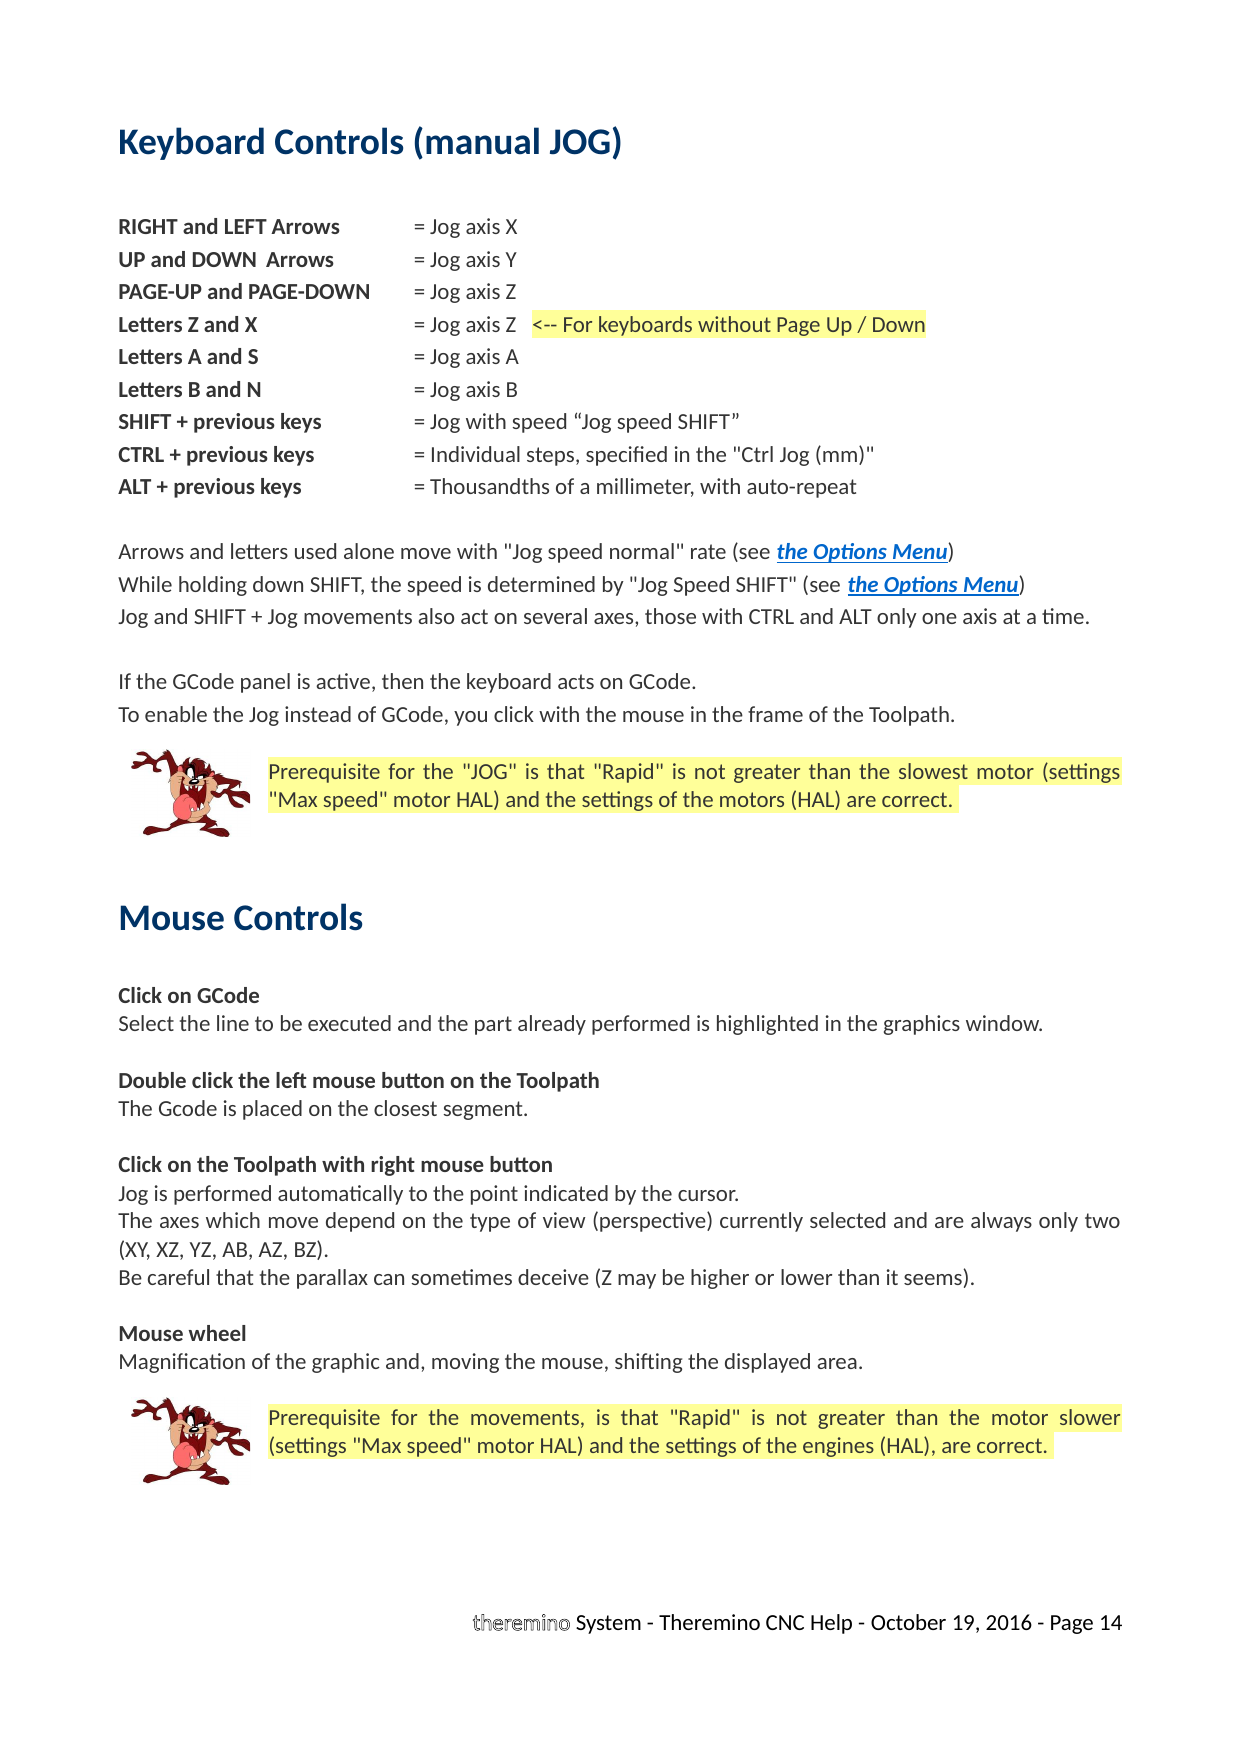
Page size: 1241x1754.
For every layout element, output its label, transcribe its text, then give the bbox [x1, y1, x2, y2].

text PAGE-UP and PAGE-DOWN = Jog axis Z [118, 274, 1122, 306]
text To enable the Jog instead of GCode, you click with the mouse in the frame of the Toolpath. [118, 696, 1122, 729]
text CTRL + previous keys = Individual steps, specified in the "Ctrl Jog (mm)" [118, 436, 1122, 469]
text The axes which move depend on the type of view (perspective) currently selected and are always only two (XY, XZ, YZ, AB, AZ, BZ). [118, 1207, 1122, 1263]
text Select the line to be executed and the part already performed is highlighted in the graphics window. [118, 1009, 1122, 1037]
text RIGHT and LEFT Arrows = Jog axis X [118, 209, 1122, 241]
text Double click the left mouse button on the Toolpath [118, 1066, 1122, 1094]
text The Gcode is placed on the closest segment. [118, 1094, 1122, 1122]
text Jog and SHIFT + Jog movements also act on several axes, those with CTRL and ALT only one axis at a time. [118, 599, 1122, 631]
text Jog is performed automatically to the point indicated by the cursor. [118, 1179, 1122, 1207]
text While holding down SHIFT, the speed is determined by "Jog Speed SHIFT" (see the Options Menu) [118, 566, 1122, 599]
subtitle Keyboard Controls (manual JOG) [118, 118, 1122, 164]
text Click on the Toolpath with right mouse button [118, 1151, 1122, 1179]
text Prerequisite for the movements, is that "Rapid" is not greater than the motor slower (settings "Max speed" motor HAL) and the settings of the engines (HAL), are correct. [251, 1403, 1122, 1459]
text ALT + previous keys = Thousandths of a millimeter, with auto-repeat [118, 469, 1122, 501]
text Letters Z and X = Jog axis Z <-- For keyboards without Page Up / Down [118, 306, 1122, 339]
picture [131, 1397, 251, 1485]
text UP and DOWN Arrows = Jog axis Y [118, 241, 1122, 274]
picture [131, 749, 251, 837]
text Be careful that the parallax can sometimes deceive (Z may be higher or lower than it seems). [118, 1263, 1122, 1291]
text Letters B and N = Jog axis B [118, 371, 1122, 404]
text Letters A and S = Jog axis A [118, 339, 1122, 371]
text SHIFT + previous keys = Jog with speed “Jog speed SHIFT” [118, 404, 1122, 436]
text Magnification of the graphic and, moving the mouse, shifting the displayed area. [118, 1347, 1122, 1376]
text Mouse wheel [118, 1319, 1122, 1347]
text If the GCode panel is active, then the keyboard acts on GCode. [118, 664, 1122, 696]
text Prerequisite for the "JOG" is that "Rapid" is not greater than the slowest motor (settings "Max speed" motor HAL) and the settings of the motors (HAL) are correct. [251, 757, 1122, 813]
subtitle Mouse Controls [118, 894, 1122, 940]
text Arrows and letters used alone move with "Jog speed normal" rate (see the Options Menu) [118, 534, 1122, 566]
text Click on GCode [118, 981, 1122, 1009]
